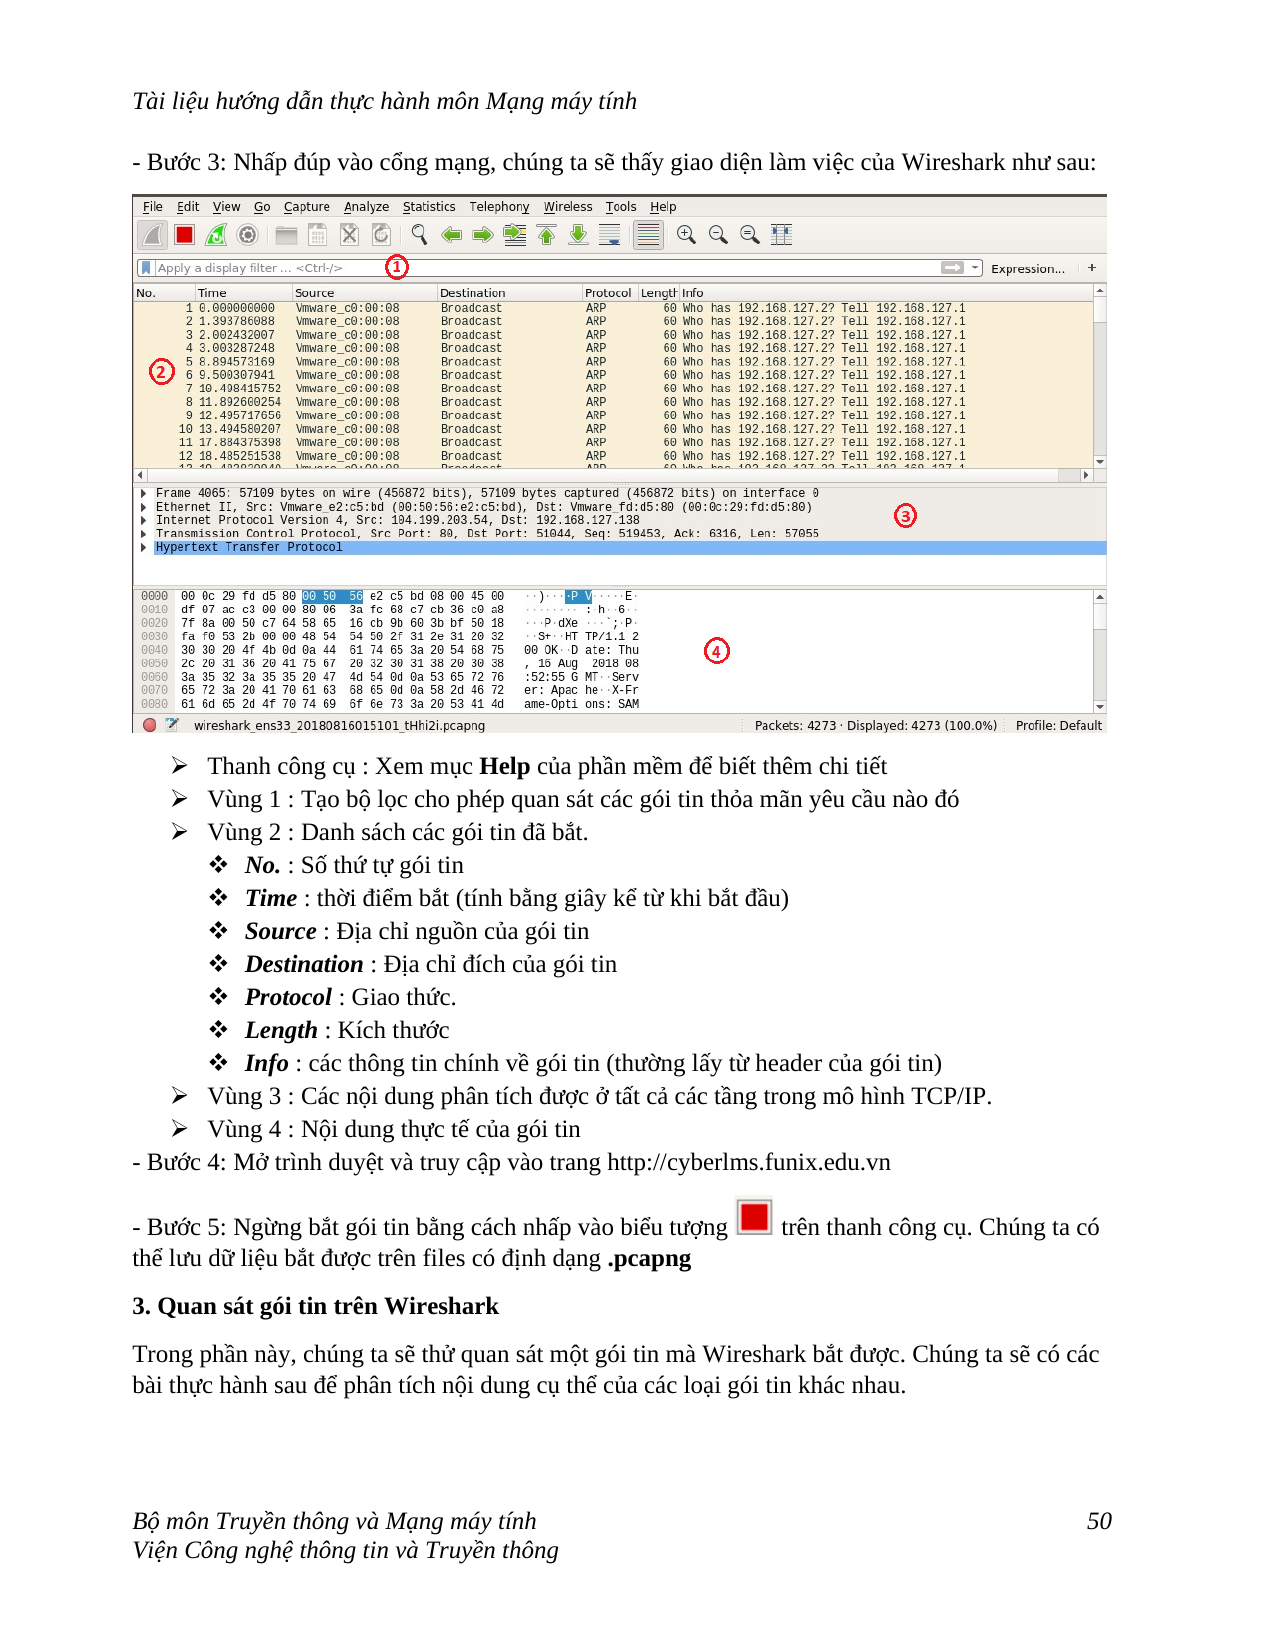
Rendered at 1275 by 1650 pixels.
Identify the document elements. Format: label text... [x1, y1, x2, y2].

list Vùng 1 : Tạo bộ lọc cho phép quan sát các gói tin thỏa mãn yêu cầu nào đó [169, 784, 1125, 813]
list Protocol : Giao thức. [207, 982, 1125, 1011]
text 3. Quan sát gói tin trên Wireshark [132, 1291, 1125, 1320]
picture [132, 194, 1107, 733]
list Vùng 4 : Nội dung thực tế của gói tin [169, 1114, 1125, 1143]
list Thanh công cụ : Xem mục Help của phần mềm để biết thêm chi tiết [169, 751, 1125, 780]
text Trong phần này, chúng ta sẽ thử quan sát một gói tin mà Wireshark bắt được. Chúng ta sẽ có các bài thực hành sau để phân tích nội dung cụ thể của các loại gói tin khác nhau. [132, 1339, 1125, 1399]
list Vùng 3 : Các nội dung phân tích được ở tất cả các tầng trong mô hình TCP/IP. [169, 1081, 1125, 1110]
list Source : Địa chỉ nguồn của gói tin [207, 916, 1125, 945]
text - Bước 5: Ngừng bắt gói tin bằng cách nhấp vào biểu tượng trên thanh công cụ. Chúng ta có thể lưu dữ liệu bắt được trên files có định dạng .pcapng [132, 1195, 1125, 1272]
list Info : các thông tin chính về gói tin (thường lấy từ header của gói tin) [207, 1048, 1125, 1077]
list Vùng 2 : Danh sách các gói tin đã bắt. [169, 817, 1125, 846]
list No. : Số thứ tự gói tin [207, 850, 1125, 879]
picture [734, 1195, 774, 1235]
text - Bước 3: Nhấp đúp vào cổng mạng, chúng ta sẽ thấy giao diện làm việc của Wireshark như sau: [132, 147, 1125, 176]
text - Bước 4: Mở trình duyệt và truy cập vào trang http://cyberlms.funix.edu.vn [132, 1147, 1125, 1176]
list Length : Kích thước [207, 1015, 1125, 1044]
list Time : thời điểm bắt (tính bằng giây kể từ khi bắt đầu) [207, 883, 1125, 912]
list Destination : Địa chỉ đích của gói tin [207, 949, 1125, 978]
